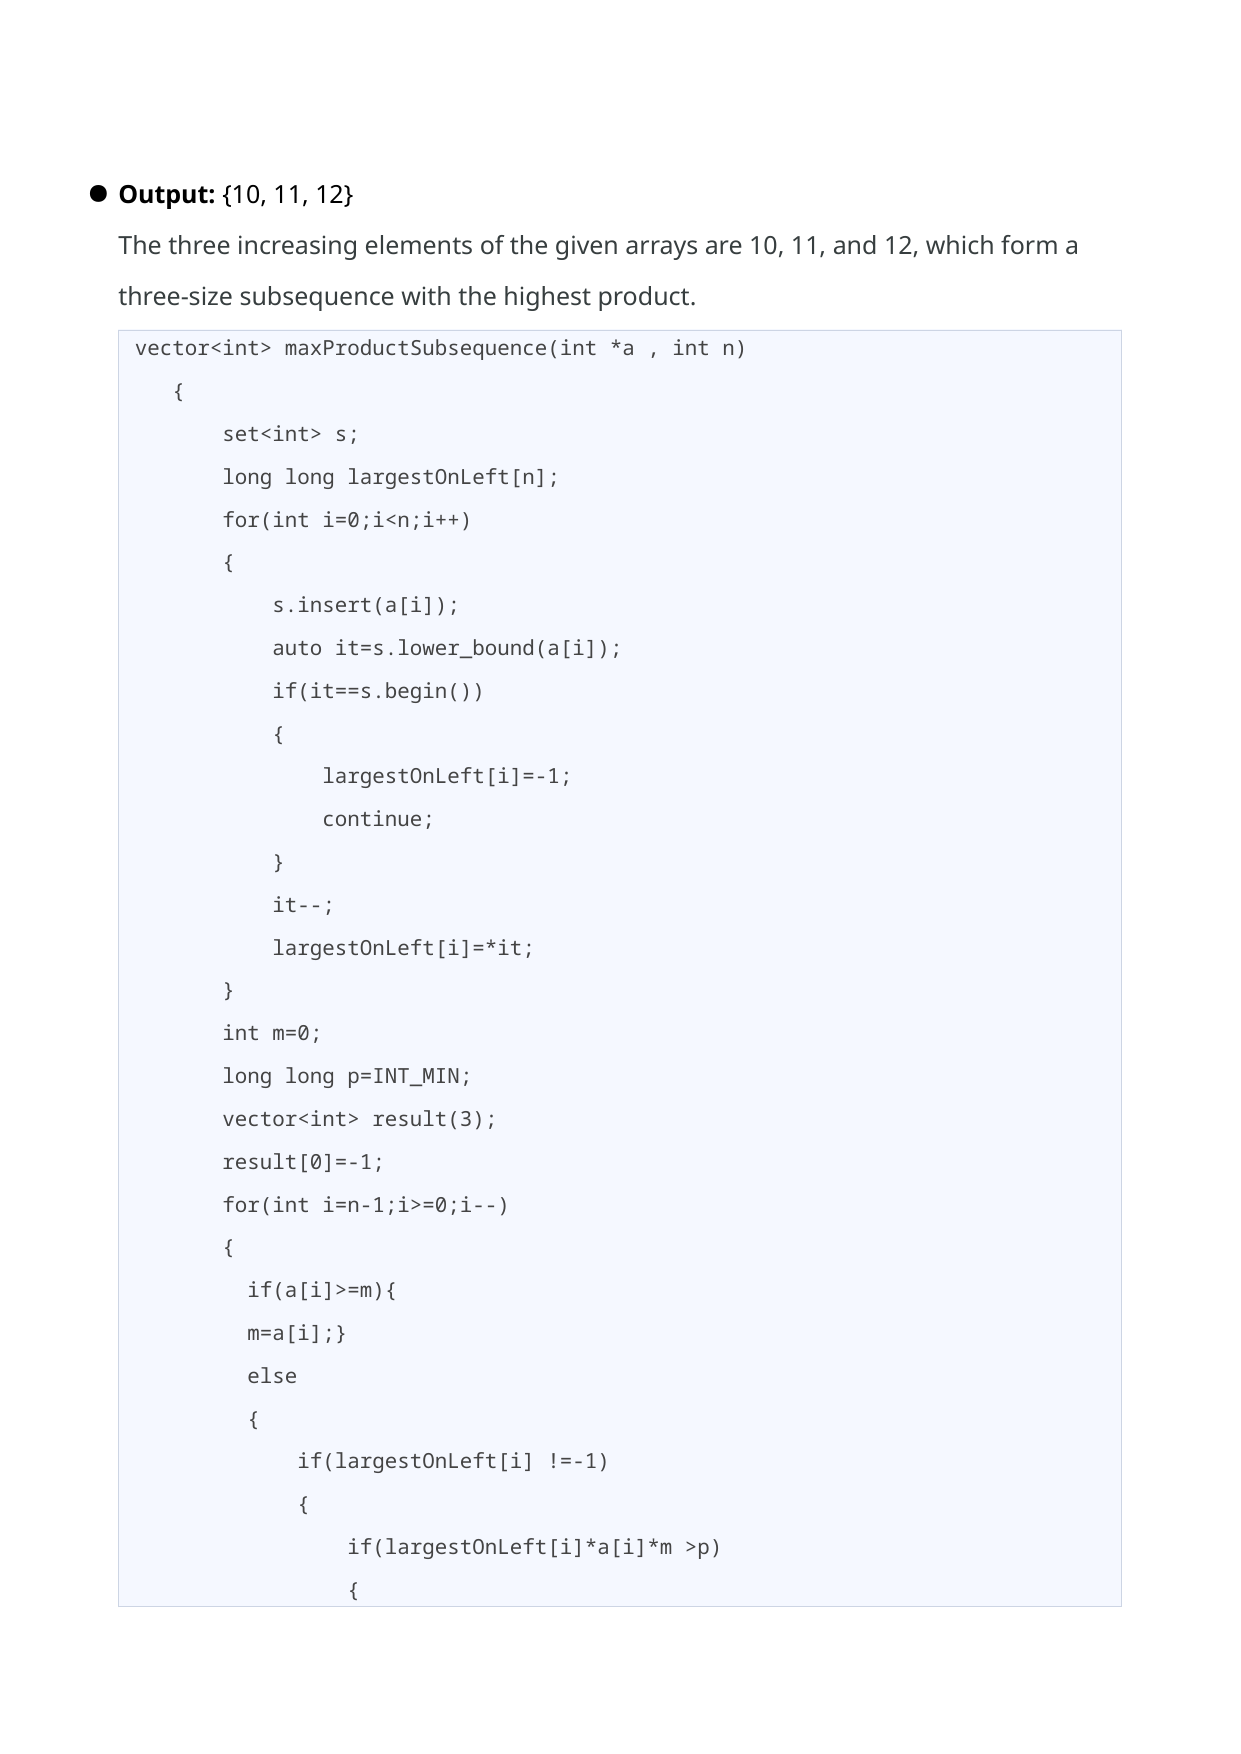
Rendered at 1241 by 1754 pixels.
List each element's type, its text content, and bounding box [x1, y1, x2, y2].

text it--; [119, 886, 1121, 918]
text continue; [119, 800, 1121, 833]
text { [119, 1571, 1121, 1606]
text s.insert(a[i]); [119, 586, 1121, 619]
text if(it==s.begin()) [119, 672, 1121, 704]
list Output: {10, 11, 12} [118, 176, 1122, 210]
text { [119, 715, 1121, 747]
text } [119, 972, 1121, 1004]
text long long p=INT_MIN; [119, 1057, 1121, 1090]
text int m=0; [119, 1014, 1121, 1047]
text if(largestOnLeft[i]*a[i]*m >p) [119, 1528, 1121, 1561]
text } [119, 843, 1121, 876]
text { [119, 372, 1121, 405]
text largestOnLeft[i]=-1; [119, 758, 1121, 790]
text long long largestOnLeft[n]; [119, 458, 1121, 490]
text largestOnLeft[i]=*it; [119, 929, 1121, 961]
text { [119, 543, 1121, 576]
text else [119, 1357, 1121, 1389]
text vector<int> result(3); [119, 1100, 1121, 1133]
text vector<int> maxProductSubsequence(int *a , int n) [119, 331, 1121, 362]
text The three increasing elements of the given arrays are 10, 11, and 12, which form a three-size subsequence with the highest product. [118, 227, 1122, 312]
text { [119, 1400, 1121, 1432]
text { [119, 1228, 1121, 1261]
text if(largestOnLeft[i] !=-1) [119, 1443, 1121, 1475]
text { [119, 1485, 1121, 1518]
text set<int> s; [119, 415, 1121, 448]
text result[0]=-1; [119, 1143, 1121, 1175]
text auto it=s.lower_bound(a[i]); [119, 629, 1121, 662]
text for(int i=0;i<n;i++) [119, 501, 1121, 533]
text for(int i=n-1;i>=0;i--) [119, 1186, 1121, 1218]
text if(a[i]>=m){ [119, 1271, 1121, 1304]
text m=a[i];} [119, 1314, 1121, 1347]
